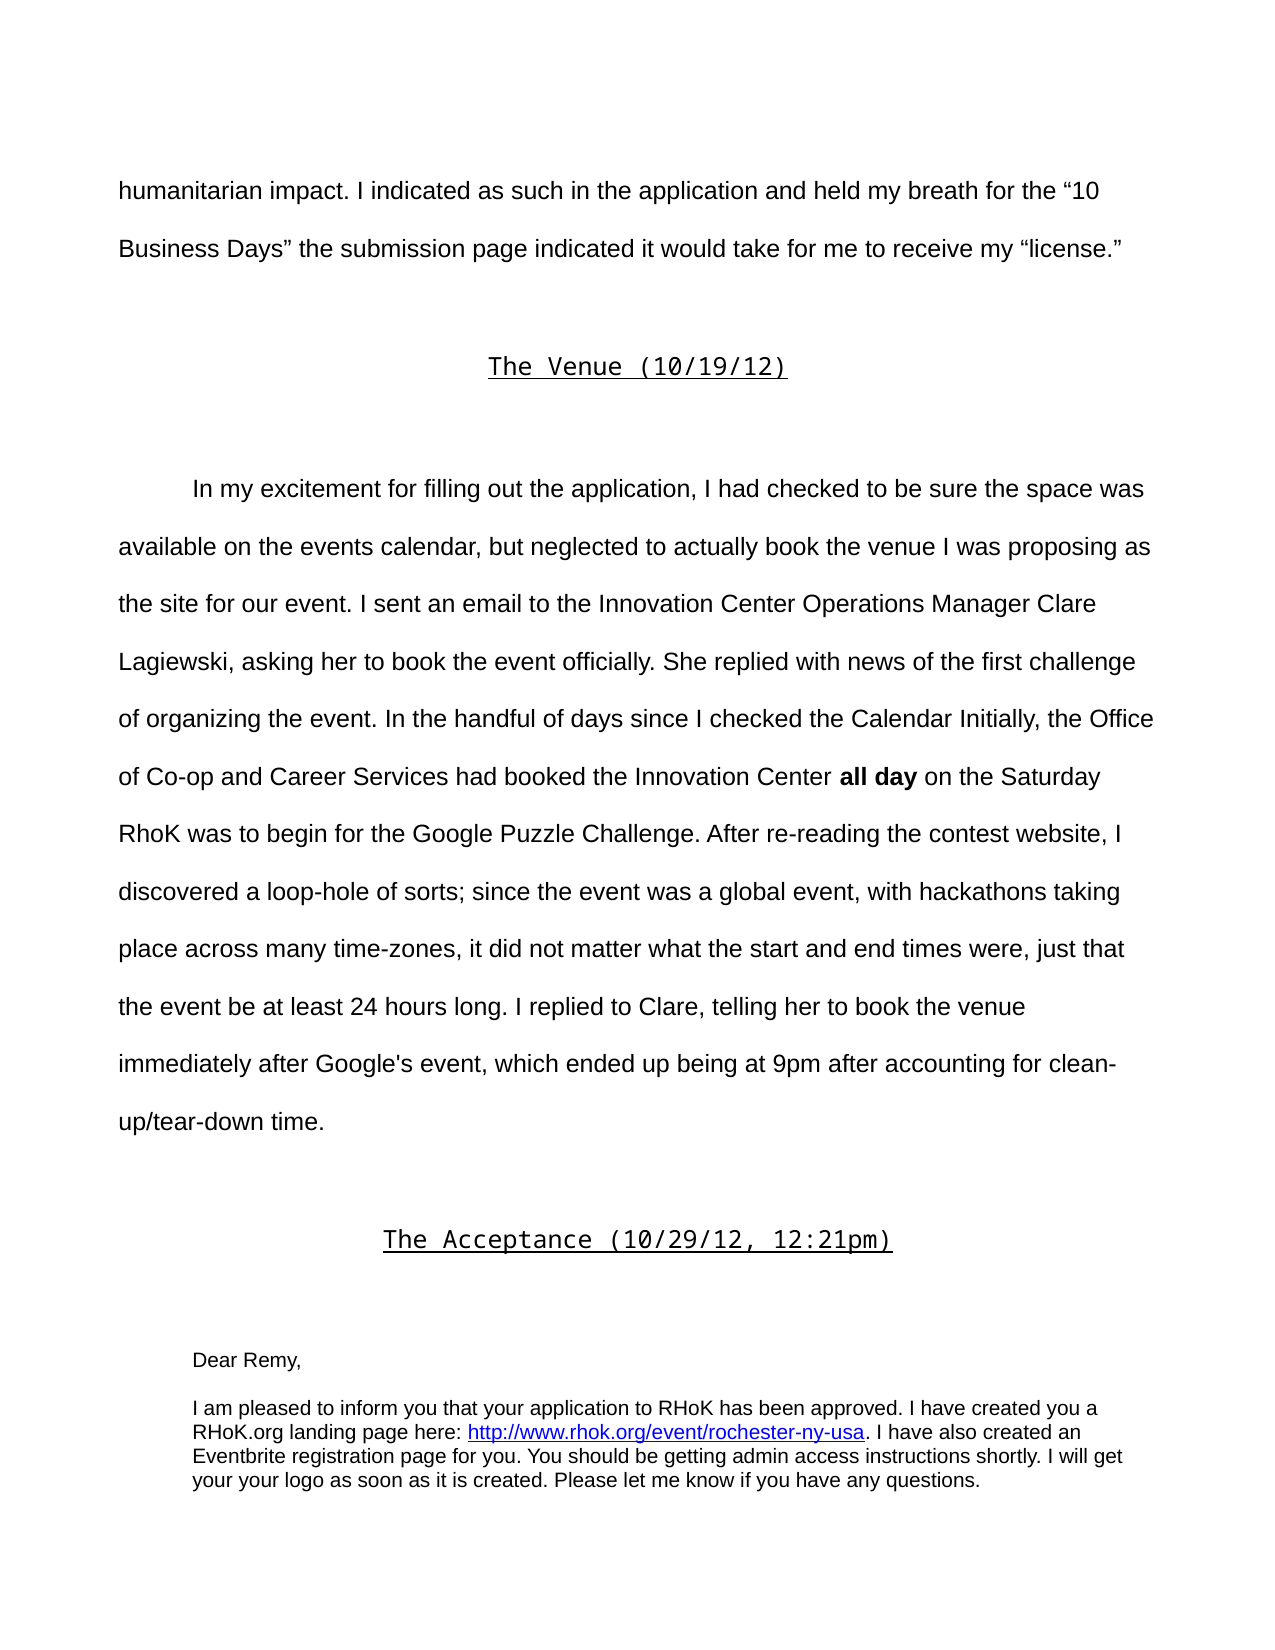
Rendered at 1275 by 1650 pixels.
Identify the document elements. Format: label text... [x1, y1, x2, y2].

text Dear Remy, [192, 1348, 1157, 1372]
text The Venue (10/19/12) [118, 349, 1157, 383]
text In my excitement for filling out the application, I had checked to be sure the space was available on the events calendar, but neglected to actually book the venue I was proposing as the site for our event. I sent an email to the Innovation Center Operations Manager Clare Lagiewski, asking her to book the event officially. She replied with news of the first challenge of organizing the event. In the handful of days since I checked the Calendar Initially, the Office of Co-op and Career Services had booked the Innovation Center all day on the Saturday RhoK was to begin for the Google Puzzle Challenge. After re-reading the contest website, I discovered a loop-hole of sorts; since the event was a global event, with hackathons taking place across many time-zones, it did not matter what the start and end times were, just that the event be at least 24 hours long. I replied to Clare, telling her to book the venue immediately after Google's event, which ended up being at 9pm after accounting for clean-up/tear-down time. [118, 474, 1157, 1136]
text I am pleased to inform you that your application to RHoK has been approved. I have created you a RHoK.org landing page here: http://www.rhok.org/event/rochester-ny-usa. I have also created an Eventbrite registration page for you. You should be getting admin access instructions shortly. I will get your your logo as soon as it is created. Please let me know if you have any questions. [192, 1396, 1157, 1491]
text humanitarian impact. I indicated as such in the application and held my breath for the “10 Business Days” the submission page indicated it would take for me to receive my “license.” [118, 176, 1157, 263]
text The Acceptance (10/29/12, 12:21pm) [118, 1222, 1157, 1256]
